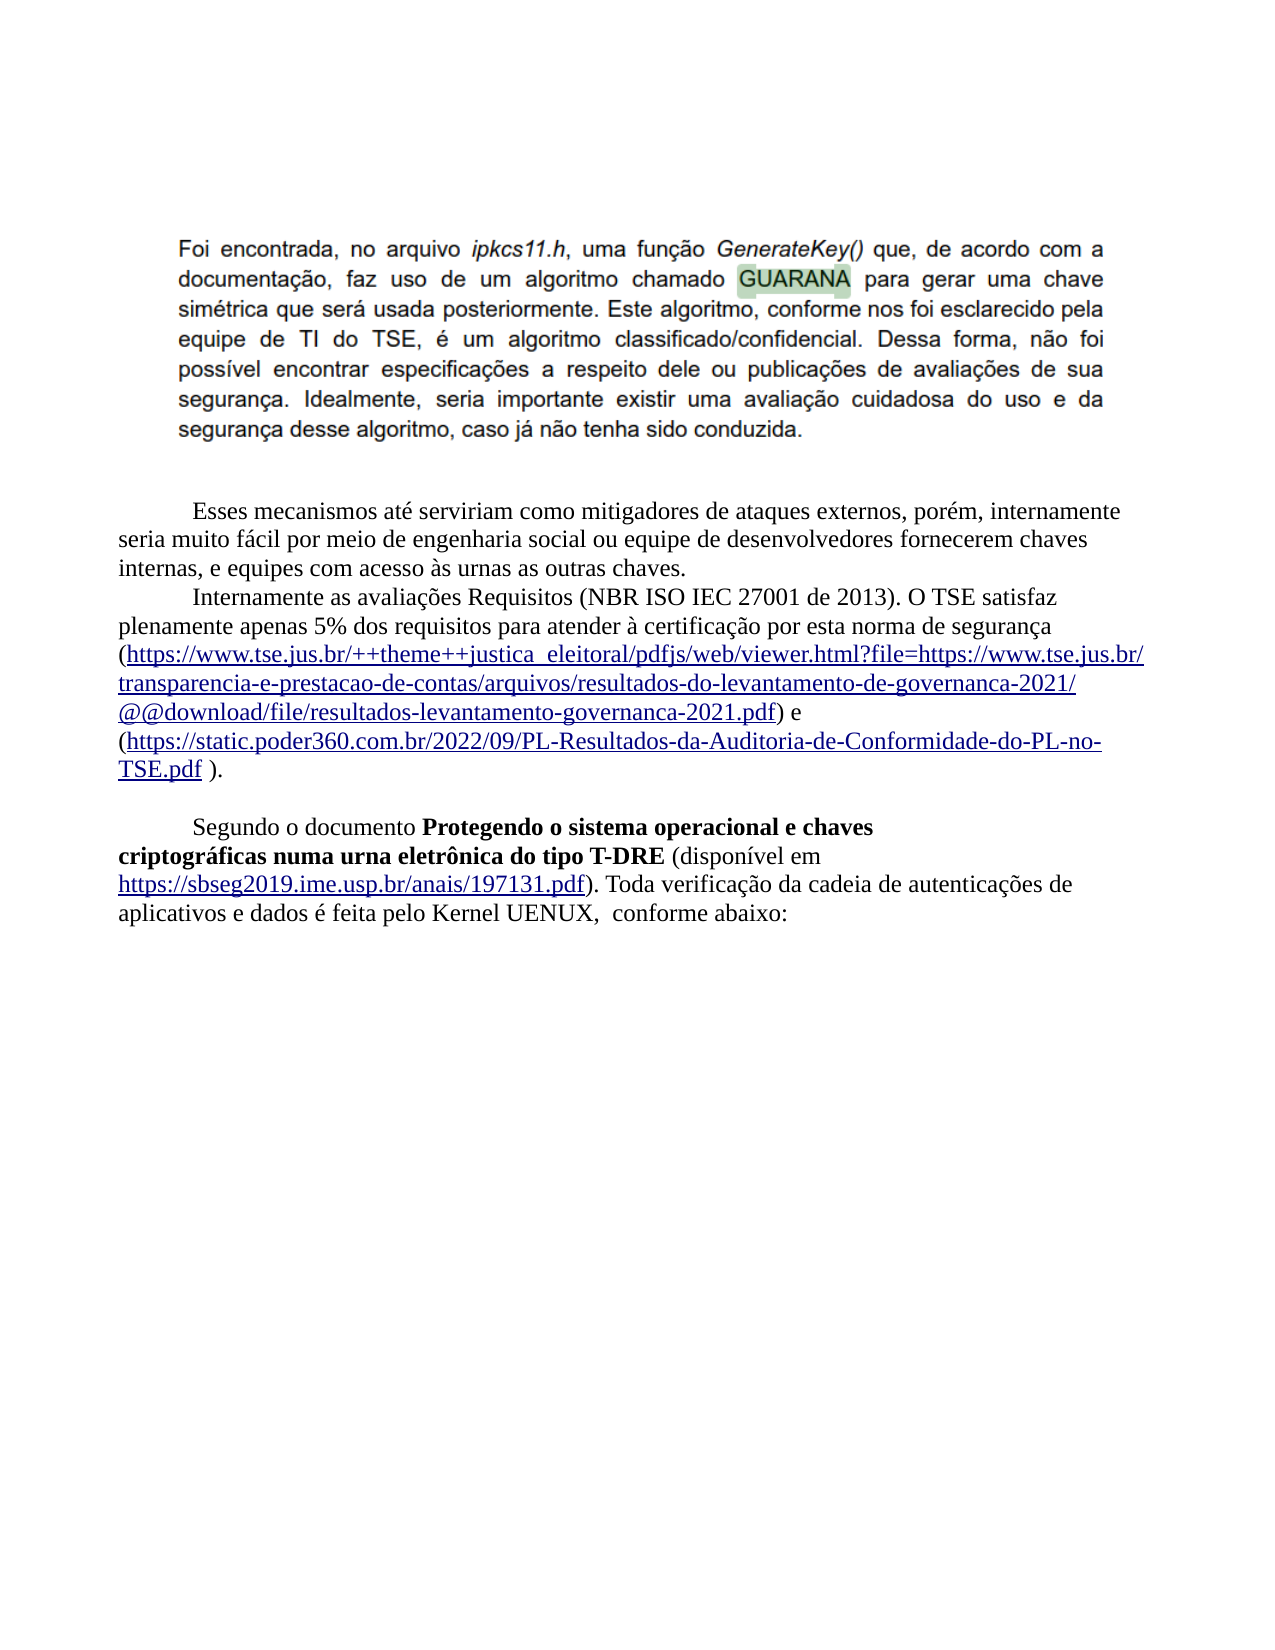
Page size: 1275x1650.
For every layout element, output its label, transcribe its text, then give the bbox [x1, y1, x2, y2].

text criptográficas numa urna eletrônica do tipo T-DRE (disponível em https://sbseg2019.ime.usp.br/anais/197131.pdf). Toda verificação da cadeia de autenticações de aplicativos e dados é feita pelo Kernel UENUX, conforme abaixo: [118, 841, 1157, 927]
text Esses mecanismos até serviriam como mitigadores de ataques externos, porém, internamente seria muito fácil por meio de engenharia social ou equipe de desenvolvedores fornecerem chaves internas, e equipes com acesso às urnas as outras chaves. [118, 496, 1157, 582]
picture [118, 204, 1157, 467]
text Segundo o documento Protegendo o sistema operacional e chaves [118, 812, 1157, 841]
text Internamente as avaliações Requisitos (NBR ISO IEC 27001 de 2013). O TSE satisfaz plenamente apenas 5% dos requisitos para atender à certificação por esta norma de segurança (https://www.tse.jus.br/++theme++justica_eleitoral/pdfjs/web/viewer.html?file=https://www.tse.jus.br/transparencia-e-prestacao-de-contas/arquivos/resultados-do-levantamento-de-governanca-2021/@@download/file/resultados-levantamento-governanca-2021.pdf) e (https://static.poder360.com.br/2022/09/PL-Resultados-da-Auditoria-de-Conformidade-do-PL-no-TSE.pdf ). [118, 582, 1157, 783]
